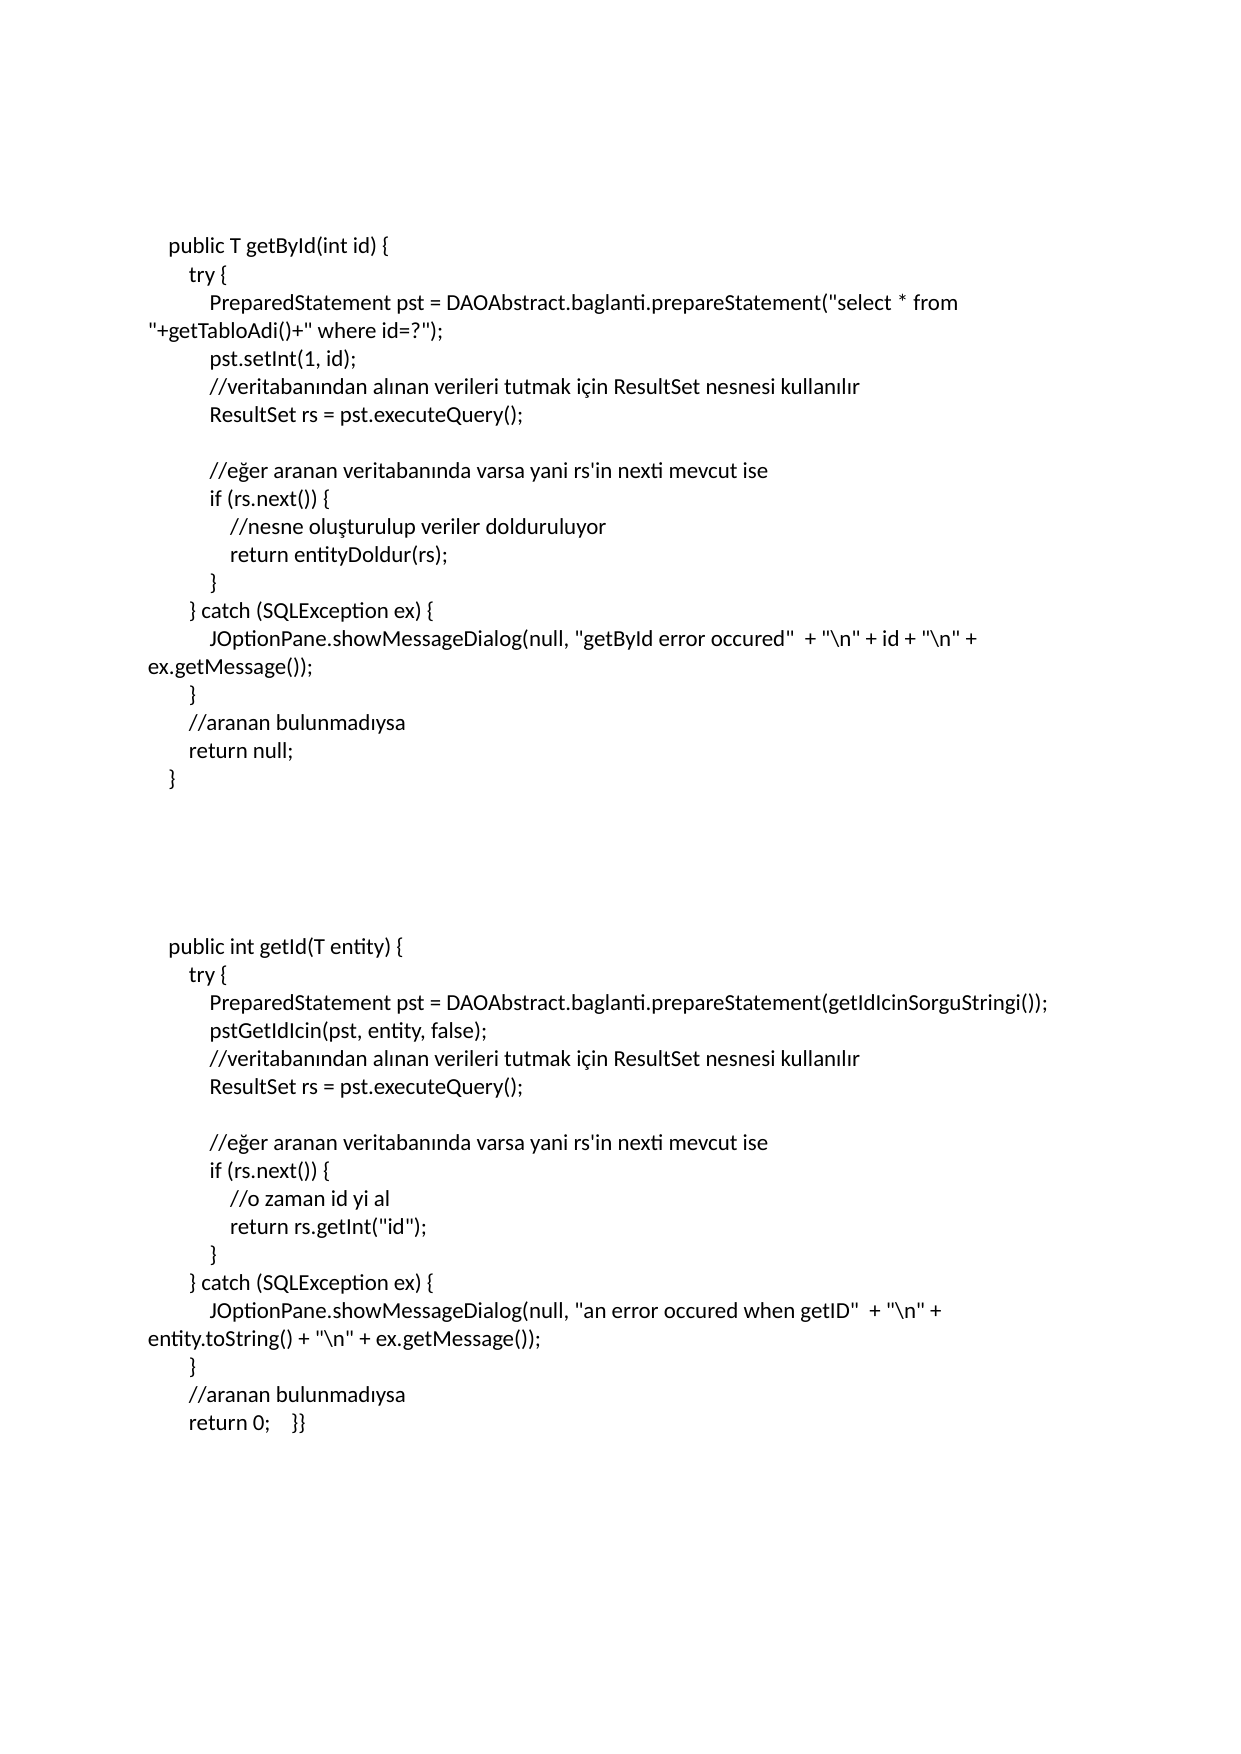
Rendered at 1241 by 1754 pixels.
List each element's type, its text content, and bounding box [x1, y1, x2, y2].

text //aranan bulunmadıysa [148, 708, 1093, 736]
text JOptionPane.showMessageDialog(null, "an error occured when getID" + "\n" + entity.toString() + "\n" + ex.getMessage()); [148, 1296, 1093, 1352]
text public T getById(int id) { [148, 232, 1093, 260]
text JOptionPane.showMessageDialog(null, "getById error occured" + "\n" + id + "\n" + ex.getMessage()); [148, 624, 1093, 680]
text return entityDoldur(rs); [148, 540, 1093, 568]
text ResultSet rs = pst.executeQuery(); [148, 400, 1093, 428]
text if (rs.next()) { [148, 484, 1093, 512]
text ResultSet rs = pst.executeQuery(); [148, 1072, 1093, 1100]
text return rs.getInt("id"); [148, 1212, 1093, 1240]
text return null; [148, 736, 1093, 764]
text //nesne oluşturulup veriler dolduruluyor [148, 512, 1093, 540]
text } [148, 764, 1093, 792]
text PreparedStatement pst = DAOAbstract.baglanti.prepareStatement("select * from "+getTabloAdi()+" where id=?"); [148, 288, 1093, 344]
text //eğer aranan veritabanında varsa yani rs'in nexti mevcut ise [148, 1128, 1093, 1156]
text if (rs.next()) { [148, 1156, 1093, 1184]
text } catch (SQLException ex) { [148, 596, 1093, 624]
text //aranan bulunmadıysa [148, 1381, 1093, 1408]
text } [148, 680, 1093, 708]
text //o zaman id yi al [148, 1184, 1093, 1212]
text PreparedStatement pst = DAOAbstract.baglanti.prepareStatement(getIdIcinSorguStringi()); [148, 988, 1093, 1016]
text } [148, 1352, 1093, 1381]
text try { [148, 960, 1093, 988]
text //veritabanından alınan verileri tutmak için ResultSet nesnesi kullanılır [148, 1044, 1093, 1072]
text pst.setInt(1, id); [148, 344, 1093, 372]
text pstGetIdIcin(pst, entity, false); [148, 1016, 1093, 1044]
text } [148, 1240, 1093, 1268]
text } catch (SQLException ex) { [148, 1268, 1093, 1296]
text try { [148, 260, 1093, 288]
text public int getId(T entity) { [148, 932, 1093, 960]
text //eğer aranan veritabanında varsa yani rs'in nexti mevcut ise [148, 456, 1093, 484]
text //veritabanından alınan verileri tutmak için ResultSet nesnesi kullanılır [148, 372, 1093, 400]
text } [148, 568, 1093, 596]
text return 0; }} [148, 1408, 1093, 1437]
